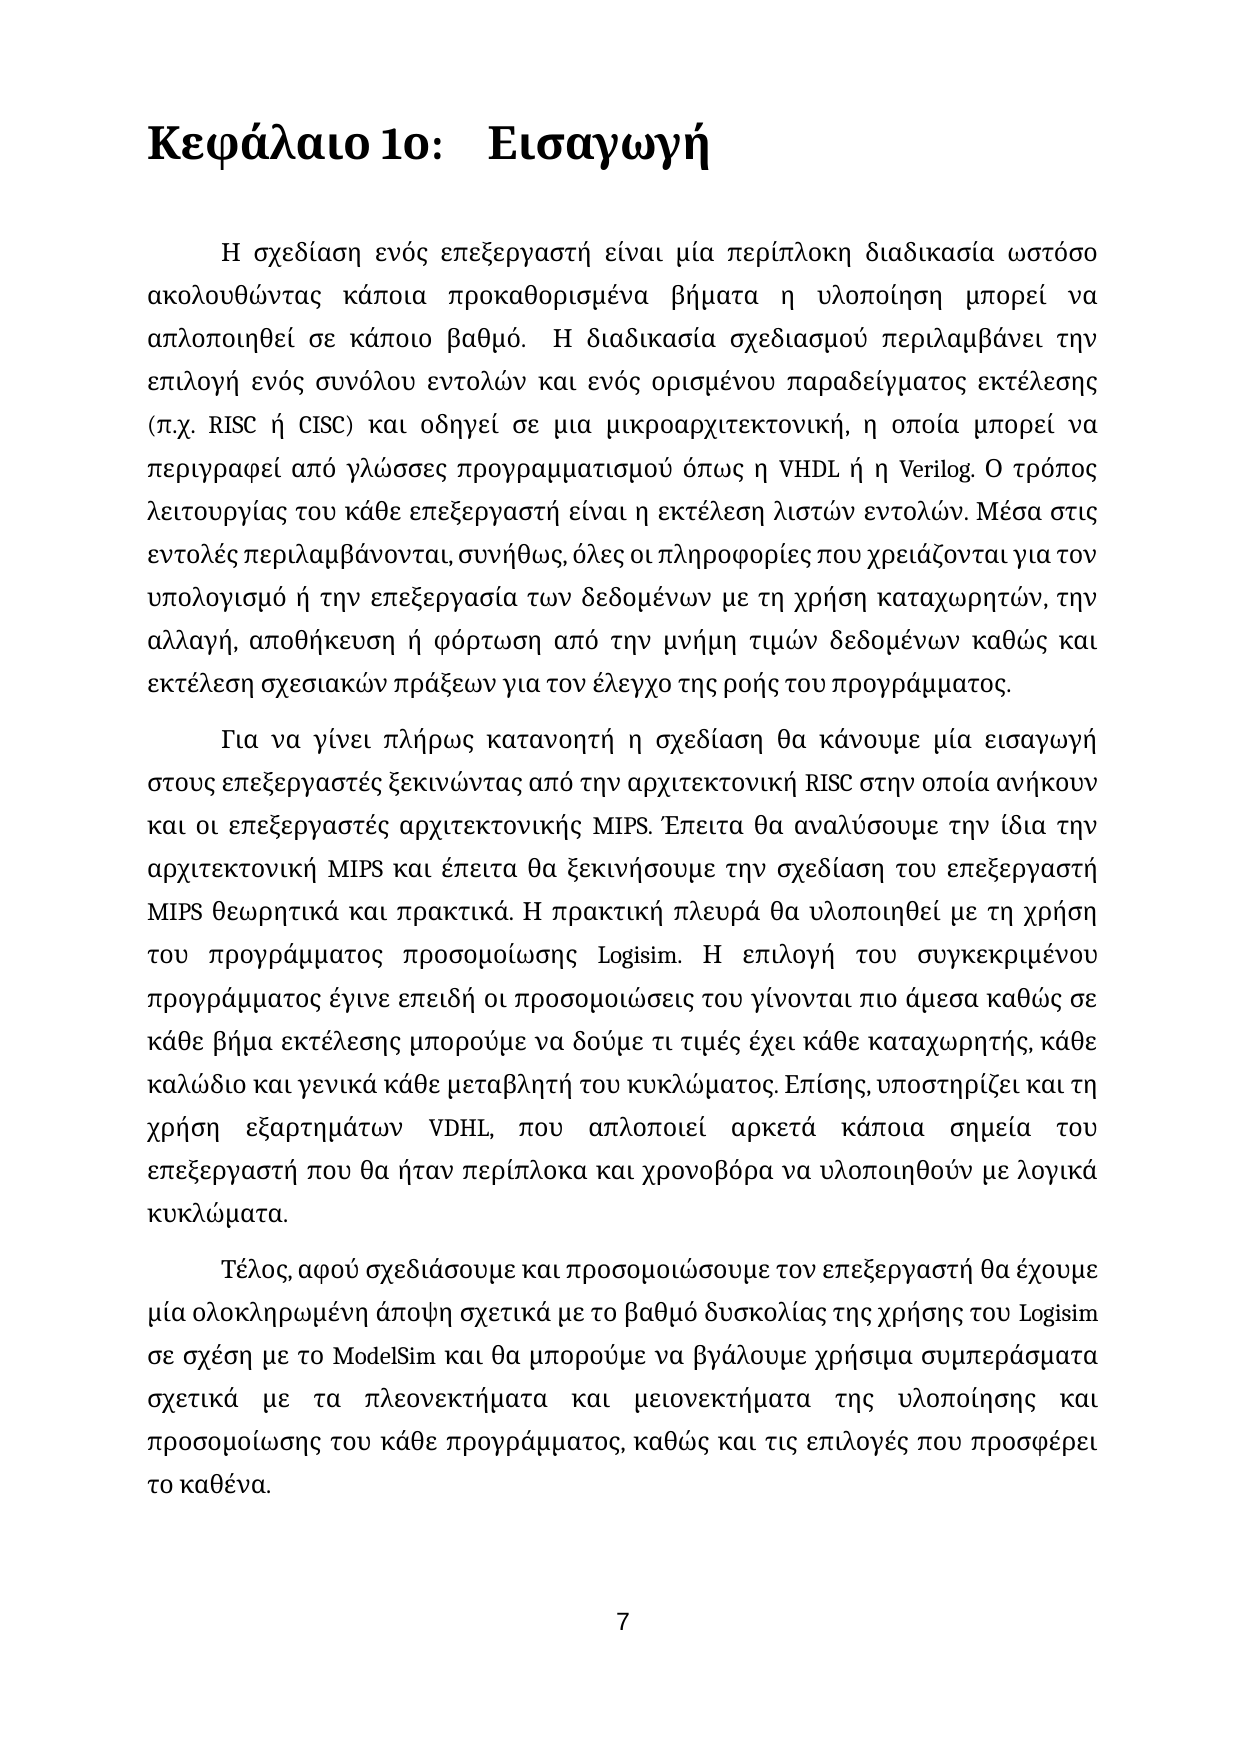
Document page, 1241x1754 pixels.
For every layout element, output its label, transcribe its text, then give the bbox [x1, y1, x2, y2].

text Η σχεδίαση ενός επεξεργαστή είναι μία περίπλοκη διαδικασία ωστόσο ακολουθώντας κάποια προκαθορισμένα βήματα η υλοποίηση μπορεί να απλοποιηθεί σε κάποιο βαθμό. Η διαδικασία σχεδιασμού περιλαμβάνει την επιλογή ενός συνόλου εντολών και ενός ορισμένου παραδείγματος εκτέλεσης (π.χ. RISC ή CISC) και οδηγεί σε μια μικροαρχιτεκτονική, η οποία μπορεί να περιγραφεί από γλώσσες προγραμματισμού όπως η VHDL ή η Verilog. Ο τρόπος λειτουργίας του κάθε επεξεργαστή είναι η εκτέλεση λιστών εντολών. Μέσα στις εντολές περιλαμβάνονται, συνήθως, όλες οι πληροφορίες που χρειάζονται για τον υπολογισμό ή την επεξεργασία των δεδομένων με τη χρήση καταχωρητών, την αλλαγή, αποθήκευση ή φόρτωση από την μνήμη τιμών δεδομένων καθώς και εκτέλεση σχεσιακών πράξεων για τον έλεγχο της ροής του προγράμματος. [147, 239, 1098, 699]
subtitle Εισαγωγή [147, 118, 1098, 171]
text Για να γίνει πλήρως κατανοητή η σχεδίαση θα κάνουμε μία εισαγωγή στους επεξεργαστές ξεκινώντας από την αρχιτεκτονική RISC στην οποία ανήκουν και οι επεξεργαστές αρχιτεκτονικής MIPS. Έπειτα θα αναλύσουμε την ίδια την αρχιτεκτονική MIPS και έπειτα θα ξεκινήσουμε την σχεδίαση του επεξεργαστή MIPS θεωρητικά και πρακτικά. Η πρακτική πλευρά θα υλοποιηθεί με τη χρήση του προγράμματος προσομοίωσης Logisim. Η επιλογή του συγκεκριμένου προγράμματος έγινε επειδή οι προσομοιώσεις του γίνονται πιο άμεσα καθώς σε κάθε βήμα εκτέλεσης μπορούμε να δούμε τι τιμές έχει κάθε καταχωρητής, κάθε καλώδιο και γενικά κάθε μεταβλητή του κυκλώματος. Επίσης, υποστηρίζει και τη χρήση εξαρτημάτων VDHL, που απλοποιεί αρκετά κάποια σημεία του επεξεργαστή που θα ήταν περίπλοκα και χρονοβόρα να υλοποιηθούν με λογικά κυκλώματα. [147, 726, 1098, 1229]
text Τέλος, αφού σχεδιάσουμε και προσομοιώσουμε τον επεξεργαστή θα έχουμε μία ολοκληρωμένη άποψη σχετικά με το βαθμό δυσκολίας της χρήσης του Logisim σε σχέση με το ModelSim και θα μπορούμε να βγάλουμε χρήσιμα συμπεράσματα σχετικά με τα πλεονεκτήματα και μειονεκτήματα της υλοποίησης και προσομοίωσης του κάθε προγράμματος, καθώς και τις επιλογές που προσφέρει το καθένα. [147, 1256, 1098, 1500]
